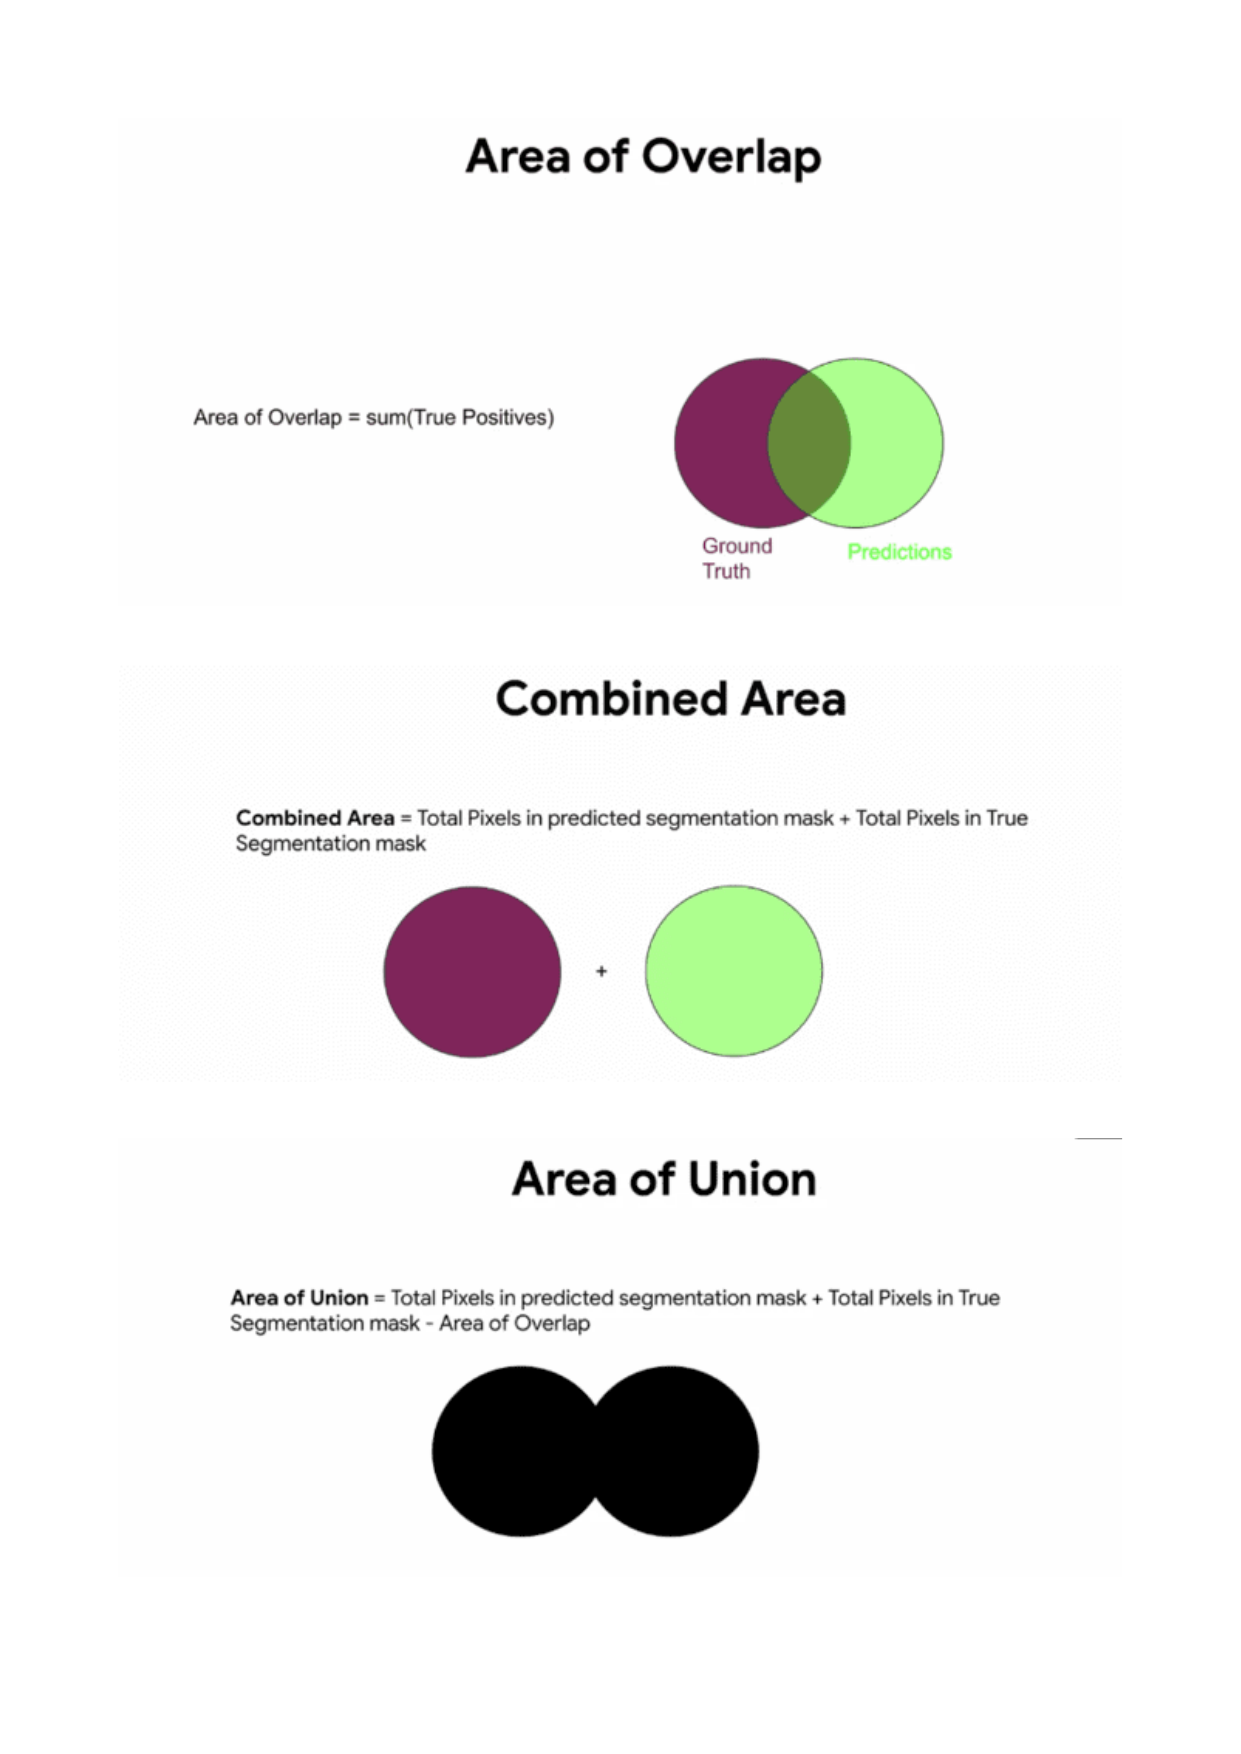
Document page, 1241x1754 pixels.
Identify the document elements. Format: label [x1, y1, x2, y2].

picture [118, 1138, 1123, 1577]
picture [118, 663, 1123, 1082]
picture [118, 118, 1123, 606]
